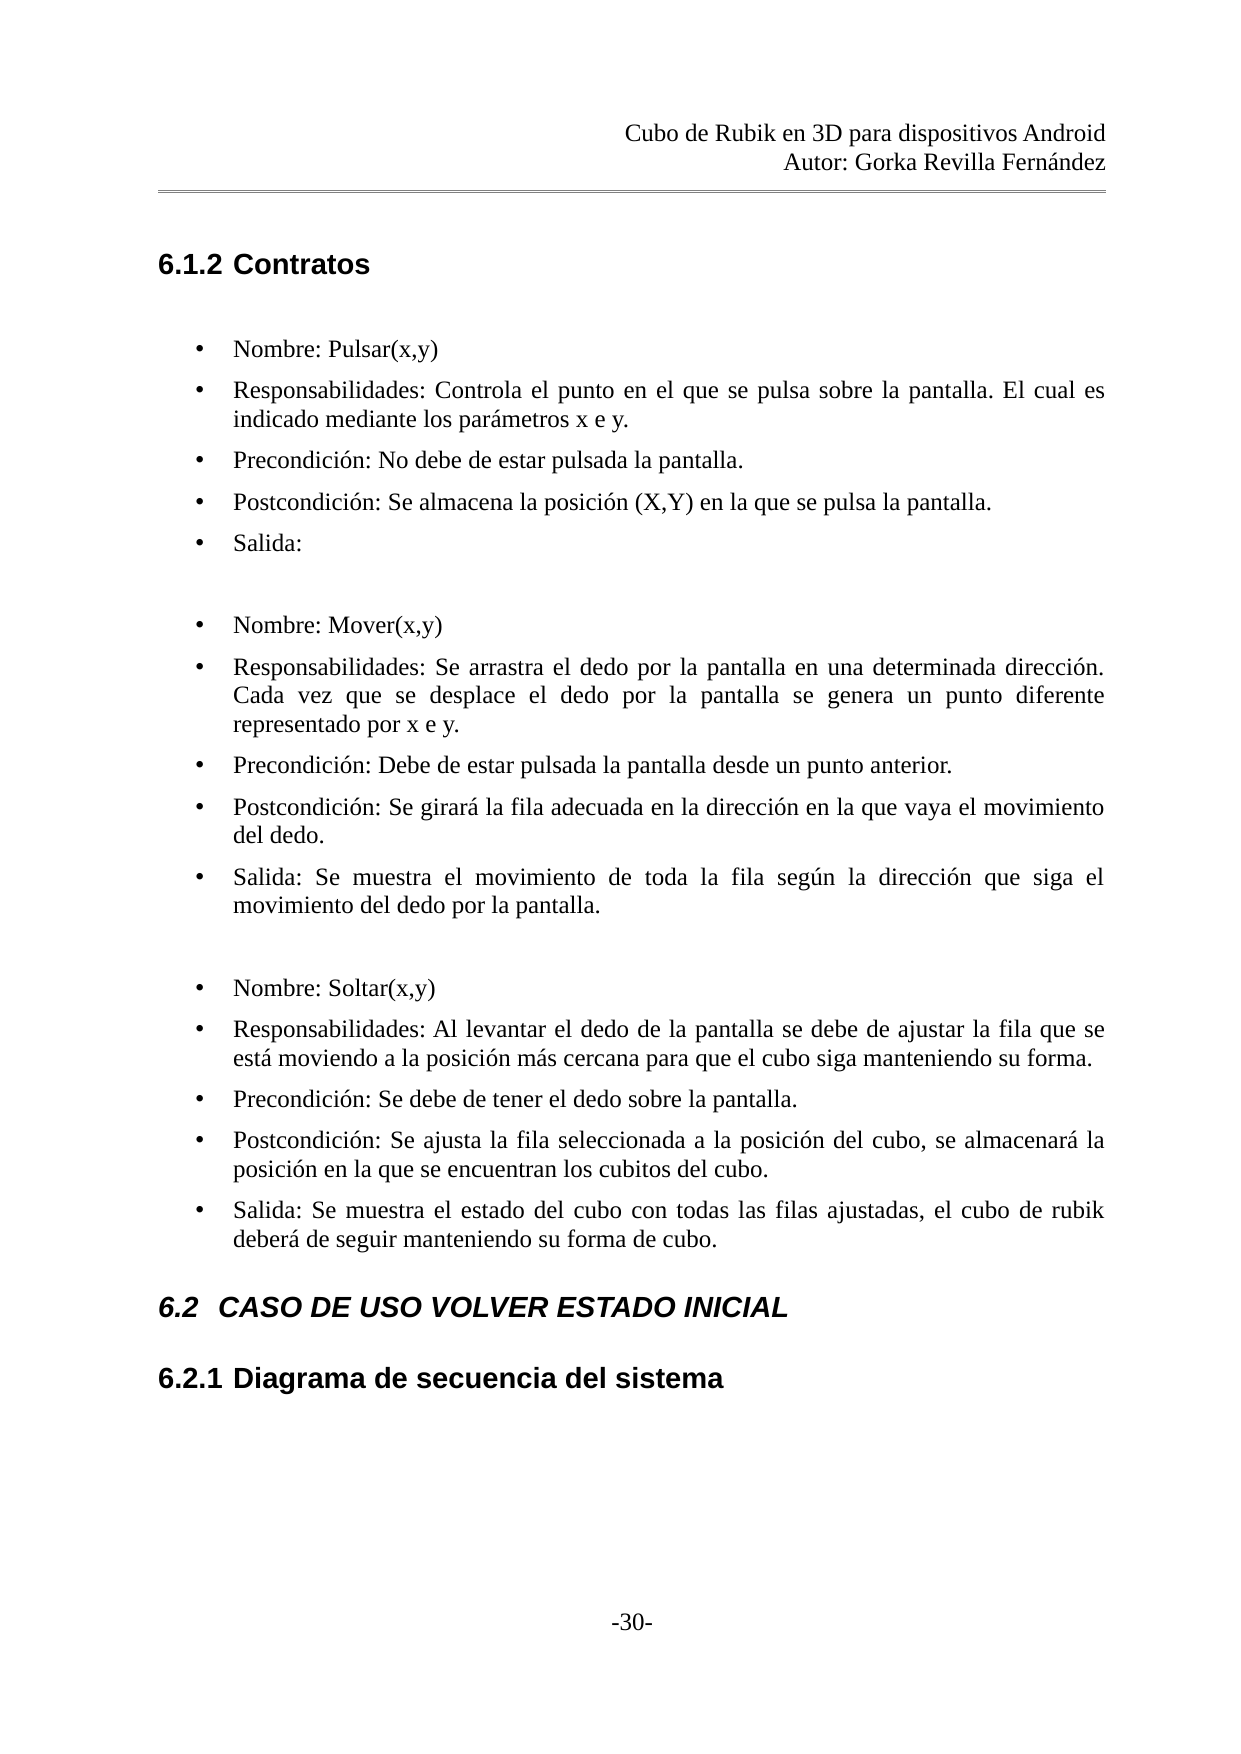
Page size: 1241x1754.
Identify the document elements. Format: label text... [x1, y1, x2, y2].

list Nombre: Pulsar(x,y) [195, 334, 1106, 363]
list Salida: [195, 528, 1106, 557]
list Salida: Se muestra el estado del cubo con todas las filas ajustadas, el cubo de rubik deberá de seguir manteniendo su forma de cubo. [195, 1195, 1106, 1253]
subtitle Contratos [158, 247, 1106, 280]
list Salida: Se muestra el movimiento de toda la fila según la dirección que siga el movimiento del dedo por la pantalla. [195, 862, 1106, 919]
list Precondición: Se debe de tener el dedo sobre la pantalla. [195, 1084, 1106, 1113]
list Postcondición: Se girará la fila adecuada en la dirección en la que vaya el movimiento del dedo. [195, 792, 1106, 849]
list Nombre: Soltar(x,y) [195, 973, 1106, 1002]
list Responsabilidades: Controla el punto en el que se pulsa sobre la pantalla. El cual es indicado mediante los parámetros x e y. [195, 375, 1106, 433]
list Responsabilidades: Se arrastra el dedo por la pantalla en una determinada dirección. Cada vez que se desplace el dedo por la pantalla se genera un punto diferente representado por x e y. [195, 652, 1106, 738]
list Nombre: Mover(x,y) [195, 610, 1106, 639]
list Precondición: No debe de estar pulsada la pantalla. [195, 445, 1106, 474]
list Postcondición: Se almacena la posición (X,Y) en la que se pulsa la pantalla. [195, 487, 1106, 515]
list Responsabilidades: Al levantar el dedo de la pantalla se debe de ajustar la fila que se está moviendo a la posición más cercana para que el cubo siga manteniendo su forma. [195, 1014, 1106, 1072]
subtitle CASO DE USO VOLVER ESTADO INICIAL [158, 1290, 1106, 1324]
subtitle Diagrama de secuencia del sistema [158, 1361, 1106, 1395]
list Postcondición: Se ajusta la fila seleccionada a la posición del cubo, se almacenará la posición en la que se encuentran los cubitos del cubo. [195, 1125, 1106, 1183]
list Precondición: Debe de estar pulsada la pantalla desde un punto anterior. [195, 750, 1106, 779]
